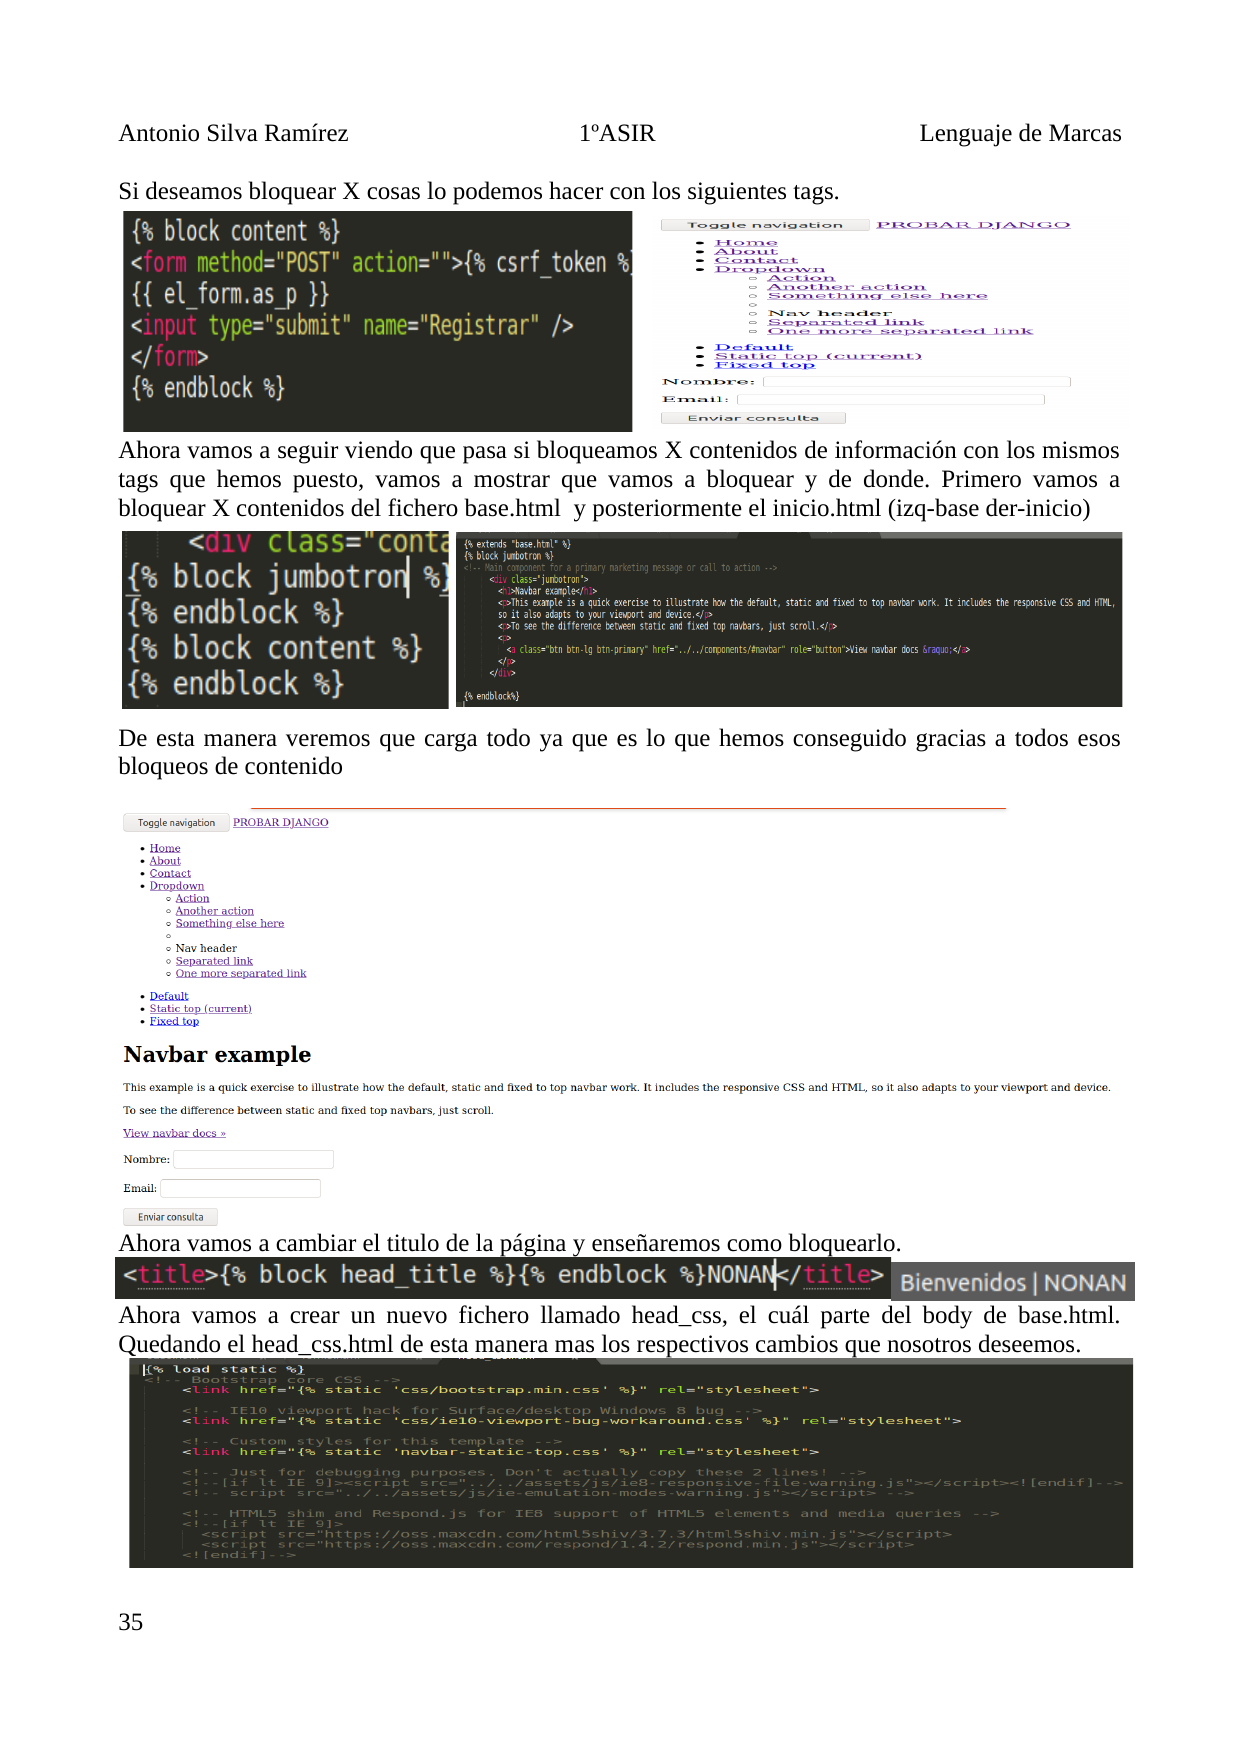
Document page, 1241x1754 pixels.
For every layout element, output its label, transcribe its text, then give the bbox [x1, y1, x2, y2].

text Si deseamos bloquear X cosas lo podemos hacer con los siguientes tags. [118, 176, 1122, 205]
picture [115, 1257, 1135, 1301]
picture [129, 1358, 1134, 1568]
picture [652, 216, 1131, 430]
text Ahora vamos a crear un nuevo fichero llamado head_css, el cuál parte del body de base.html. Quedando el head_css.html de esta manera mas los respectivos cambios que nosotros deseemos. [118, 1299, 1122, 1358]
text Ahora vamos a cambiar el titulo de la página y enseñaremos como bloquearlo. [118, 1229, 1122, 1257]
picture [122, 531, 449, 709]
text De esta manera veremos que carga todo ya que es lo que hemos conseguido gracias a todos esos bloqueos de contenido [118, 723, 1122, 780]
picture [123, 211, 633, 432]
picture [456, 532, 1123, 707]
picture [118, 808, 1123, 1229]
text Ahora vamos a seguir viendo que pasa si bloqueamos X contenidos de información con los mismos tags que hemos puesto, vamos a mostrar que vamos a bloquear y de donde. Primero vamos a bloquear X contenidos del fichero base.html y posteriormente el inicio.html (izq-base der-inicio) [118, 435, 1122, 521]
